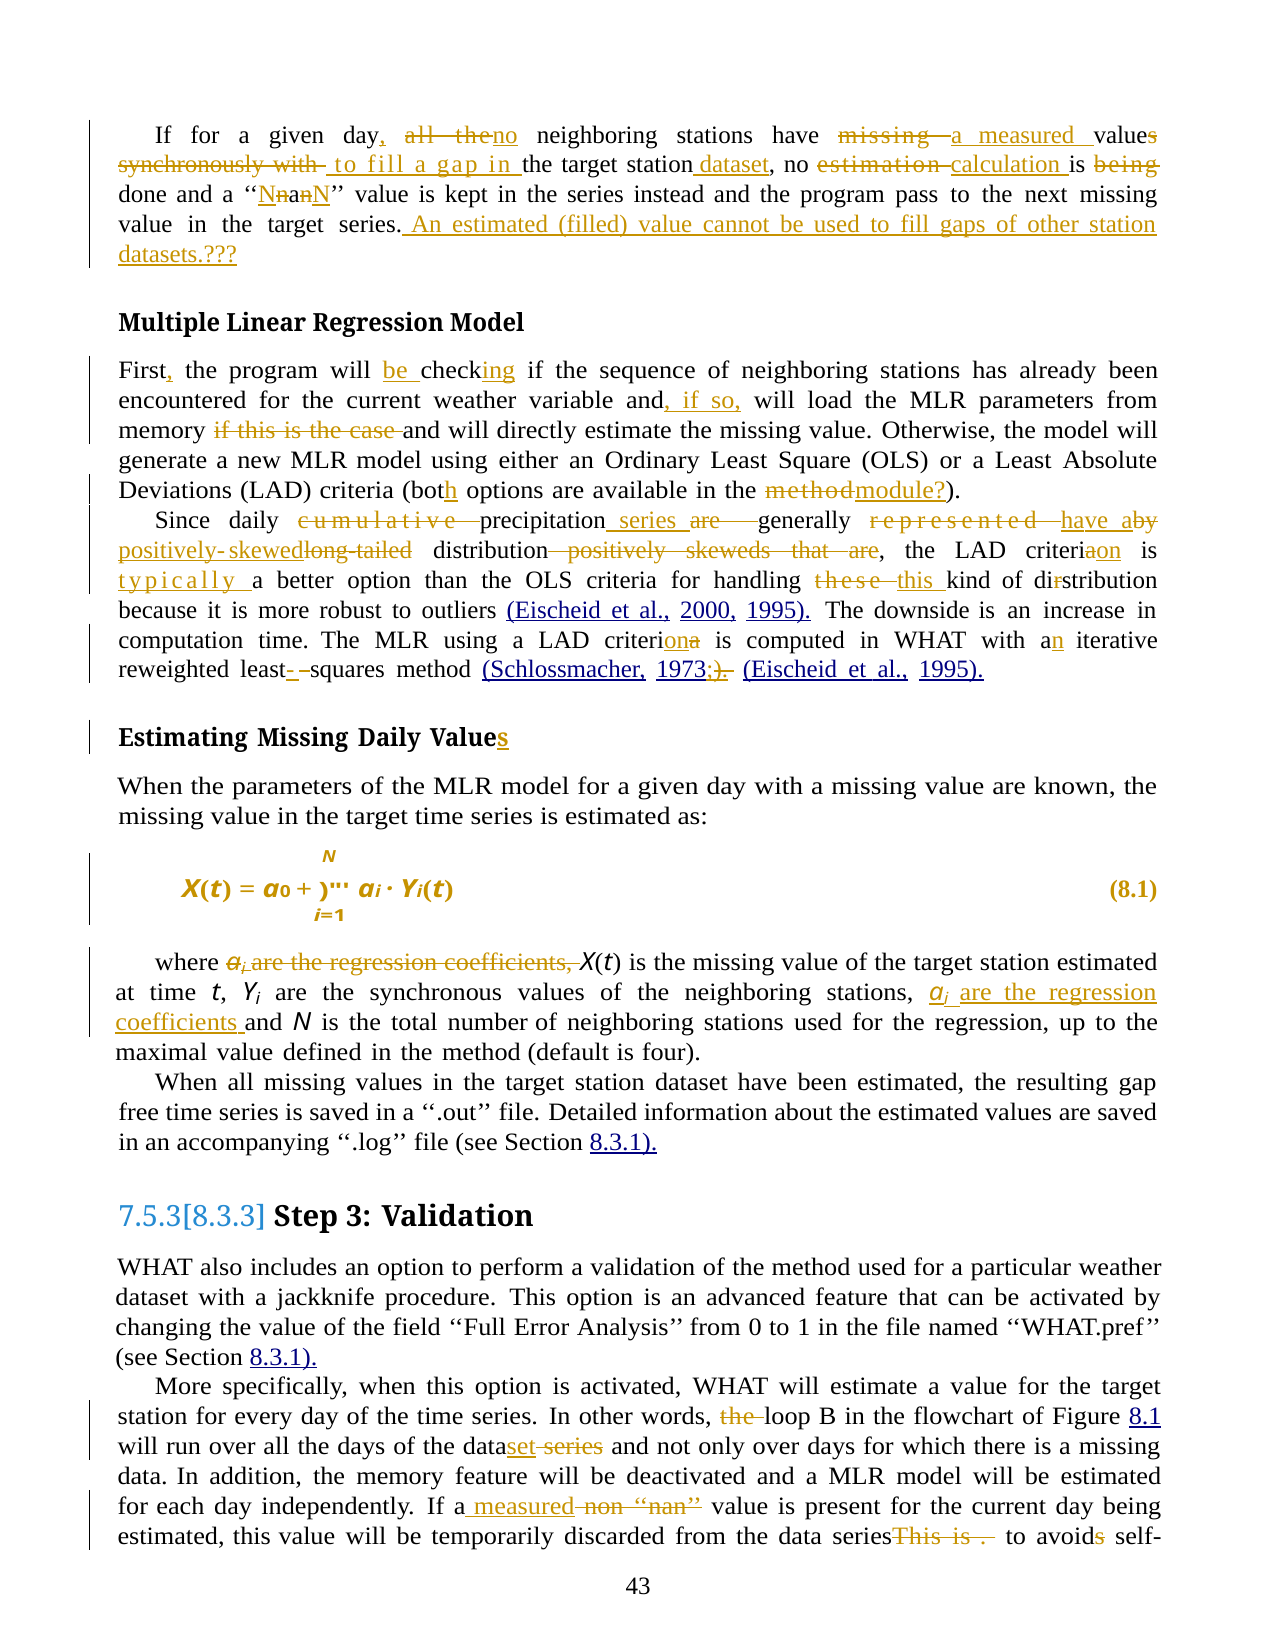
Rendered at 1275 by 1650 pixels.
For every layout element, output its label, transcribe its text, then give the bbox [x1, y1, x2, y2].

text More specifically, when this option is activated, WHAT will estimate a value for the target station for every day of the time series. In other words, loop B in the flowchart of Figure 8.1 will run over all the days of the dataset and not only over days for which there is a missing data. In addition, the memory feature will be deactivated and a MLR model will be estimated for each day independently. If a measured value is present for the current day being estimated, this value will be temporarily discarded from the data series to avoid self-influence of the observation on the estimation procedure. Je ne comprends pas bien comment tu fais ton jacknife. Est-ce que tu le fais en utilisant 1 à 4 valeurs des stations avoisinantes pour les jours où il y a des données observées à la station sélectionnée, et tu compares la « vraie » observation à l’estimation? Ce n’est pas clair. [117, 1371, 1162, 1550]
text WHAT also includes an option to perform a validation of the method used for a particular weather dataset with a jackknife procedure. This option is an advanced feature that can be activated by changing the value of the field ‘‘Full Error Analysis’’ from 0 to 1 in the file named ‘‘WHAT.pref’’ (see Section 8.3.1). [115, 1252, 1161, 1370]
text When the parameters of the MLR model for a given day with a missing value are known, the missing value in the target time series is estimated as: [117, 771, 1157, 829]
text where X(t) is the missing value of the target station estimated at time t, Yi are the synchronous values of the neighboring stations, ai are the regression coefficients and N is the total number of neighboring stations used for the regression, up to the maximal value defined in the method (default is four). [115, 947, 1158, 1067]
subtitle Multiple Linear Regression Model [118, 304, 1173, 338]
text X(t) = a0 + )"' ai · Yi(t) (8.1) [104, 865, 1157, 905]
text Since daily precipitation series generally have a positively-skewed distribution, the LAD criterion is typically a better option than the OLS criteria for handling this kind of distribution because it is more robust to outliers (Eischeid et al., 2000, 1995). The downside is an increase in computation time. The MLR using a LAD criterion is computed in WHAT with an iterative reweighted least-squares method (Schlossmacher, 1973; (Eischeid et al., 1995). [118, 505, 1158, 683]
text First, the program will be checking if the sequence of neighboring stations has already been encountered for the current weather variable and, if so, will load the MLR parameters from memory and will directly estimate the missing value. Otherwise, the model will generate a new MLR model using either an Ordinary Least Square (OLS) or a Least Absolute Deviations (LAD) criteria (both options are available in the module?). [118, 356, 1158, 504]
subtitle Estimating Missing Daily Values [118, 719, 1173, 754]
text When all missing values in the target station dataset have been estimated, the resulting gap free time series is saved in a ‘‘.out’’ file. Detailed information about the estimated values are saved in an accompanying ‘‘.log’’ file (see Section 8.3.1). [118, 1067, 1157, 1156]
text i=1 [313, 905, 346, 925]
text N [311, 853, 346, 865]
subtitle Step 3: Validation [118, 1196, 1173, 1235]
text If for a given day, no neighboring stations have a measured value to fill a gap in the target station dataset, no calculation is done and a ‘‘NaN’’ value is kept in the series instead and the program pass to the next missing value in the target series. An estimated (filled) value cannot be used to fill gaps of other station datasets.??? [118, 120, 1158, 268]
